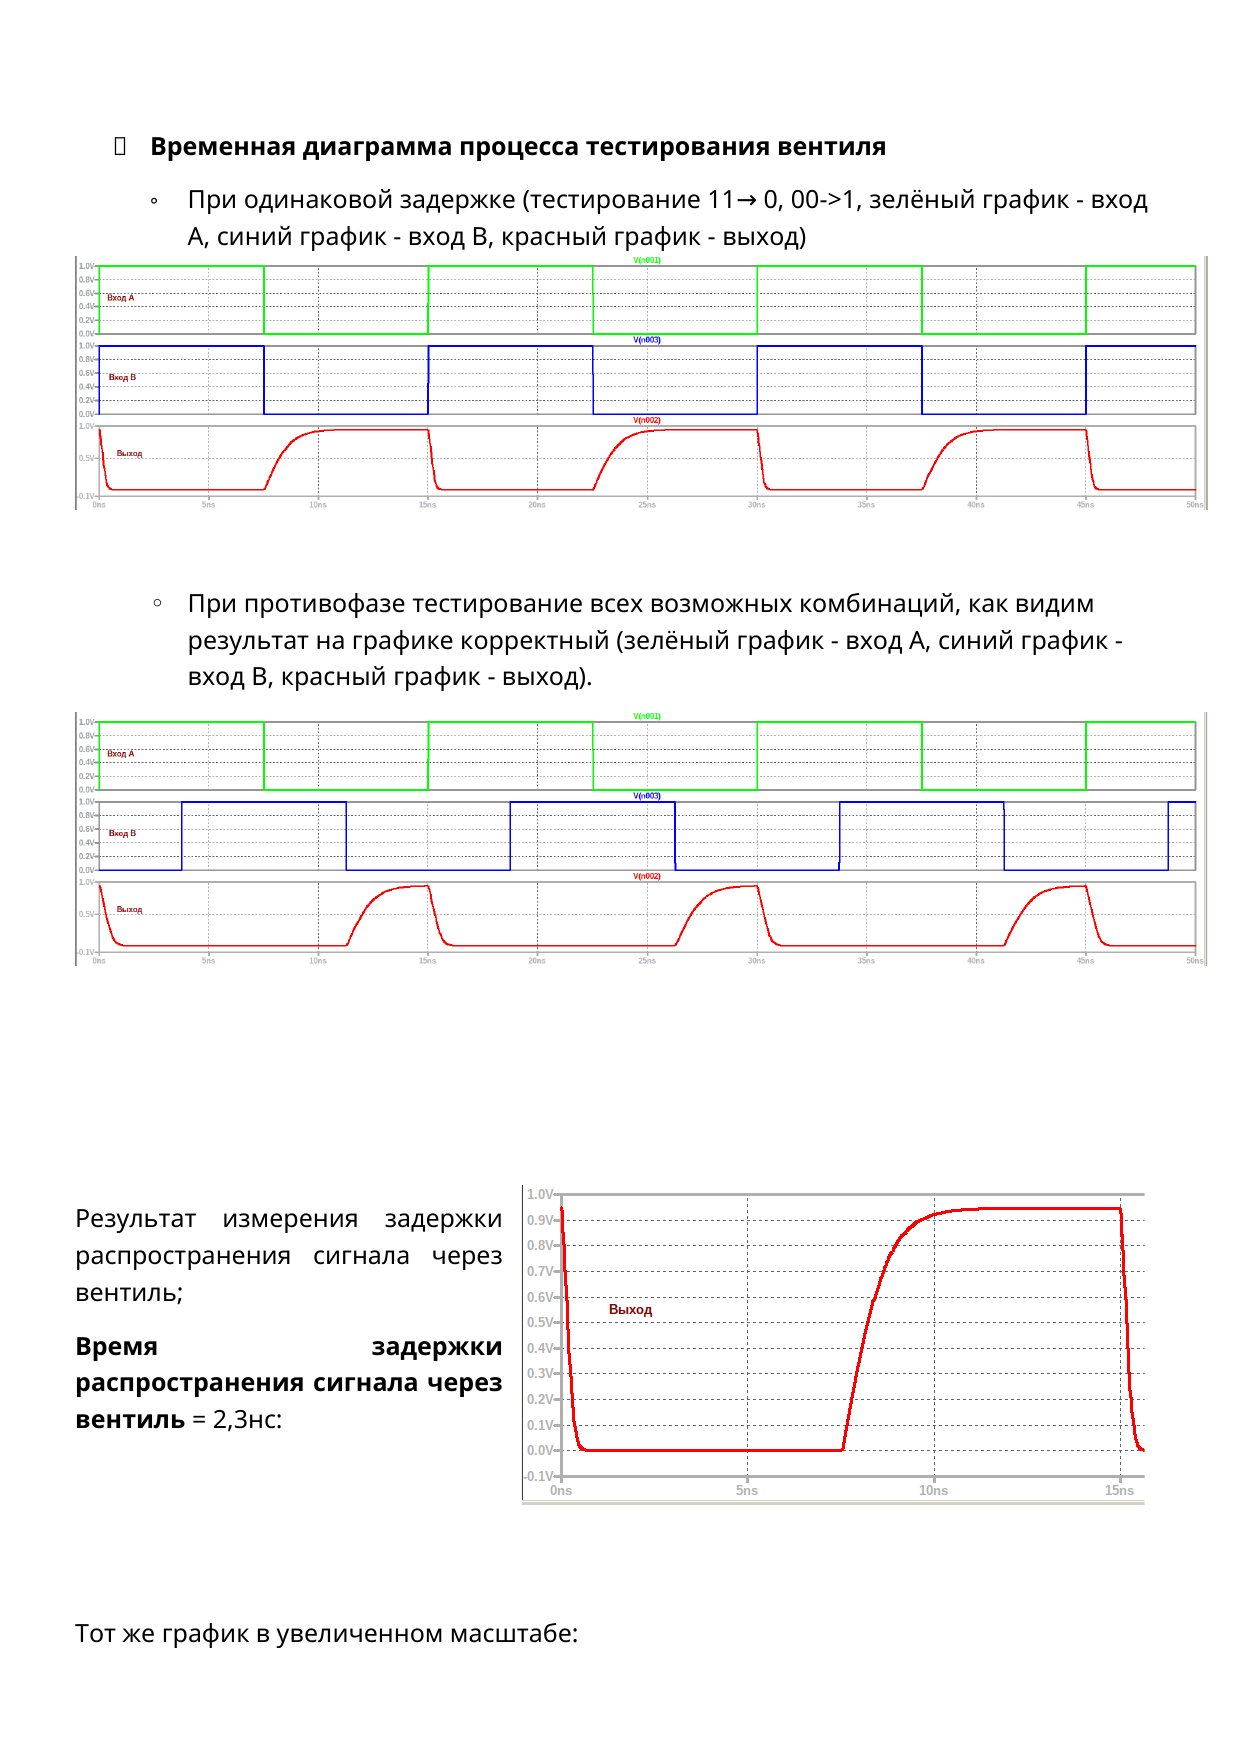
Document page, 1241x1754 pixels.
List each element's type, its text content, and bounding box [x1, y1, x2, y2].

text Результат измерения задержки распространения сигнала через вентиль; [75, 1201, 521, 1309]
list При противофазе тестирование всех возможных комбинаций, как видим результат на графике корректный (зелёный график - вход А, синий график - вход В, красный график - выход). [150, 586, 1165, 693]
picture [75, 256, 1208, 510]
text [1145, 1201, 1165, 1309]
picture [75, 712, 1208, 966]
text Время задержки распространения сигнала через вентиль = 2,3нс: [75, 1328, 521, 1436]
picture [521, 1185, 1145, 1505]
list При одинаковой задержке (тестирование 11→ 0, 00->1, зелёный график - вход А, синий график - вход В, красный график - выход) [150, 182, 1165, 253]
text [1145, 1328, 1165, 1436]
text Тот же график в увеличенном масштабе: [75, 1615, 1165, 1649]
list Временная диаграмма процесса тестирования вентиля [112, 128, 1165, 162]
